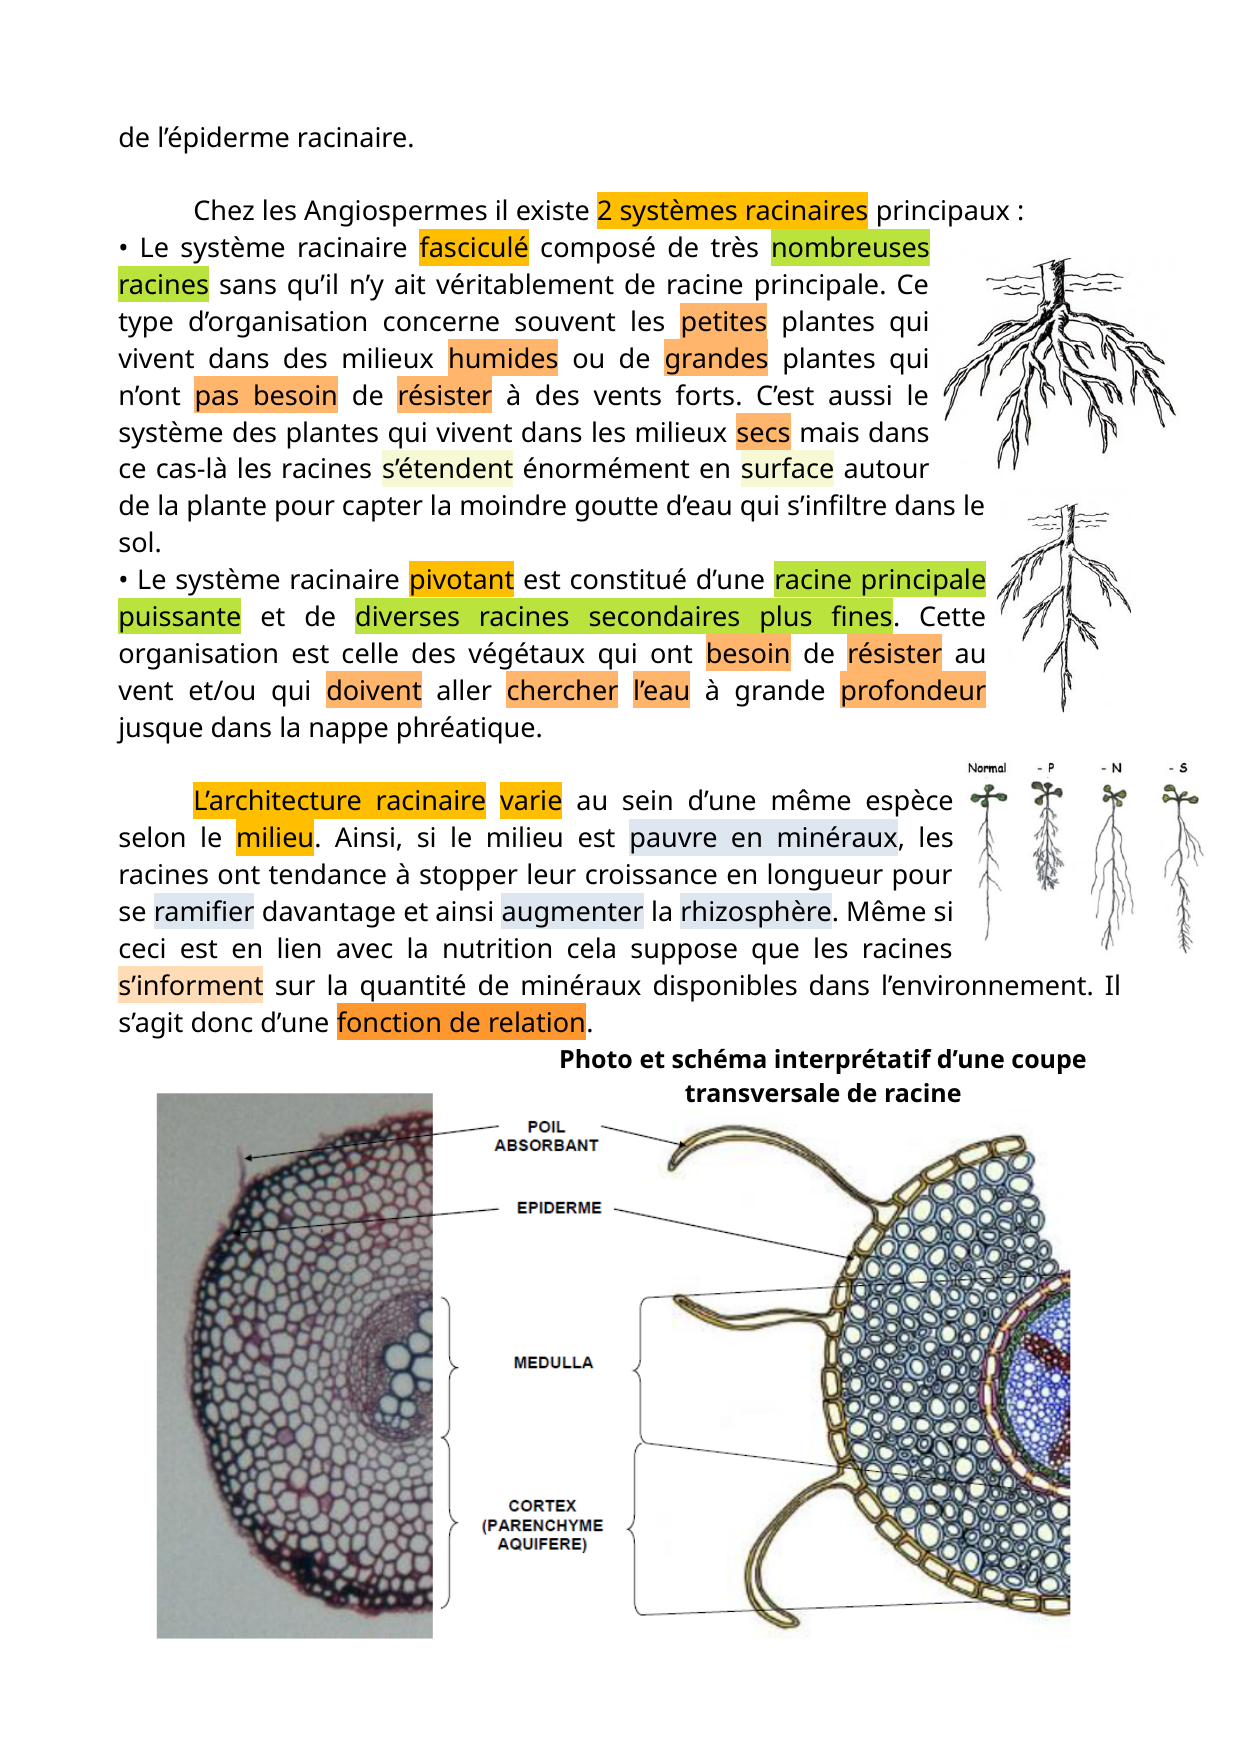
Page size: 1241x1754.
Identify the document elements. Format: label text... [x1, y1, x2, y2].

text L’architecture racinaire varie au sein d’une même espèce selon le milieu. Ainsi, si le milieu est pauvre en minéraux, les racines ont tendance à stopper leur croissance en longueur pour se ramifier davantage et ainsi augmenter la rhizosphère. Même si ceci est en lien avec la nutrition cela suppose que les racines s’informent sur la quantité de minéraux disponibles dans l’environnement. Il s’agit donc d’une fonction de relation. [118, 782, 1122, 1040]
picture [986, 487, 1140, 714]
text • Le système racinaire fasciculé composé de très nombreuses racines sans qu’il n’y ait véritablement de racine principale. Ce type d’organisation concerne souvent les petites plantes qui vivent dans des milieux humides ou de grandes plantes qui n’ont pas besoin de résister à des vents forts. C’est aussi le système des plantes qui vivent dans les milieux secs mais dans ce cas-là les racines s’étendent énormément en surface autour de la plante pour capter la moindre goutte d’eau qui s’infiltre dans le sol. [118, 229, 1122, 561]
text Chez les Angiospermes il existe 2 systèmes racinaires principaux : [118, 192, 1122, 229]
picture [150, 1076, 1090, 1654]
picture [953, 750, 1218, 963]
picture [929, 247, 1183, 479]
text de l’épiderme racinaire. [118, 118, 1122, 155]
text • Le système racinaire pivotant est constitué d’une racine principale puissante et de diverses racines secondaires plus fines. Cette organisation est celle des végétaux qui ont besoin de résister au vent et/ou qui doivent aller chercher l’eau à grande profondeur jusque dans la nappe phréatique. [118, 561, 1122, 745]
